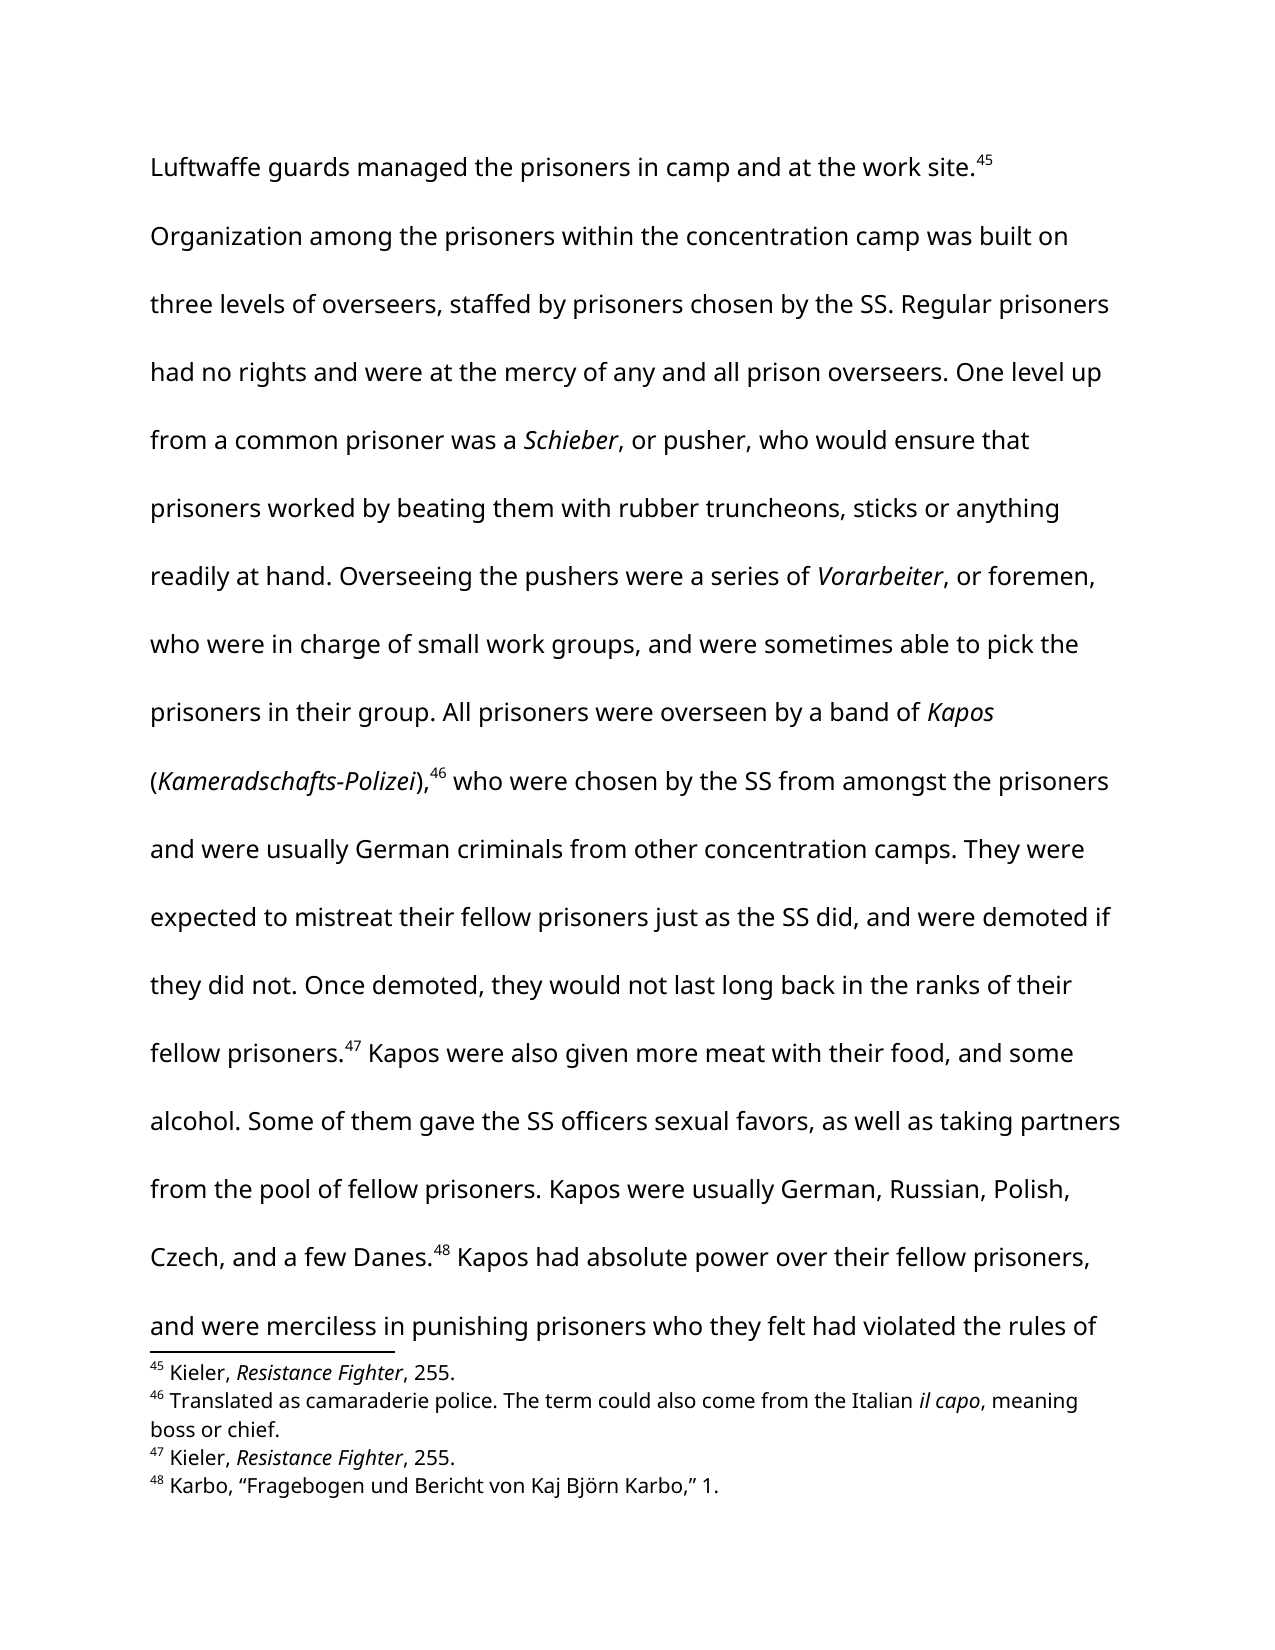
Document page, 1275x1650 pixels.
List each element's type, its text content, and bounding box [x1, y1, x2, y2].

text Karbo, “Fragebogen und Bericht von Kaj Björn Karbo,” 1. [150, 1472, 1125, 1500]
text Translated as camaraderie police. The term could also come from the Italian il capo, meaning boss or chief. [150, 1386, 1125, 1443]
text Kieler, Resistance Fighter, 255. [150, 1358, 1125, 1386]
text Kieler, Resistance Fighter, 255. [150, 1443, 1125, 1472]
text Luftwaffe guards managed the prisoners in camp and at the work site. Organization among the prisoners within the concentration camp was built on three levels of overseers, staffed by prisoners chosen by the SS. Regular prisoners had no rights and were at the mercy of any and all prison overseers. One level up from a common prisoner was a Schieber, or pusher, who would ensure that prisoners worked by beating them with rubber truncheons, sticks or anything readily at hand. Overseeing the pushers were a series of Vorarbeiter, or foremen, who were in charge of small work groups, and were sometimes able to pick the prisoners in their group. All prisoners were overseen by a band of Kapos (Kameradschafts-Polizei), who were chosen by the SS from amongst the prisoners and were usually German criminals from other concentration camps. They were expected to mistreat their fellow prisoners just as the SS did, and were demoted if they did not. Once demoted, they would not last long back in the ranks of their fellow prisoners. Kapos were also given more meat with their food, and some alcohol. Some of them gave the SS officers sexual favors, as well as taking partners from the pool of fellow prisoners. Kapos were usually German, Russian, Polish, Czech, and a few Danes. Kapos had absolute power over their fellow prisoners, and were merciless in punishing prisoners who they felt had violated the rules of [150, 150, 1125, 1342]
